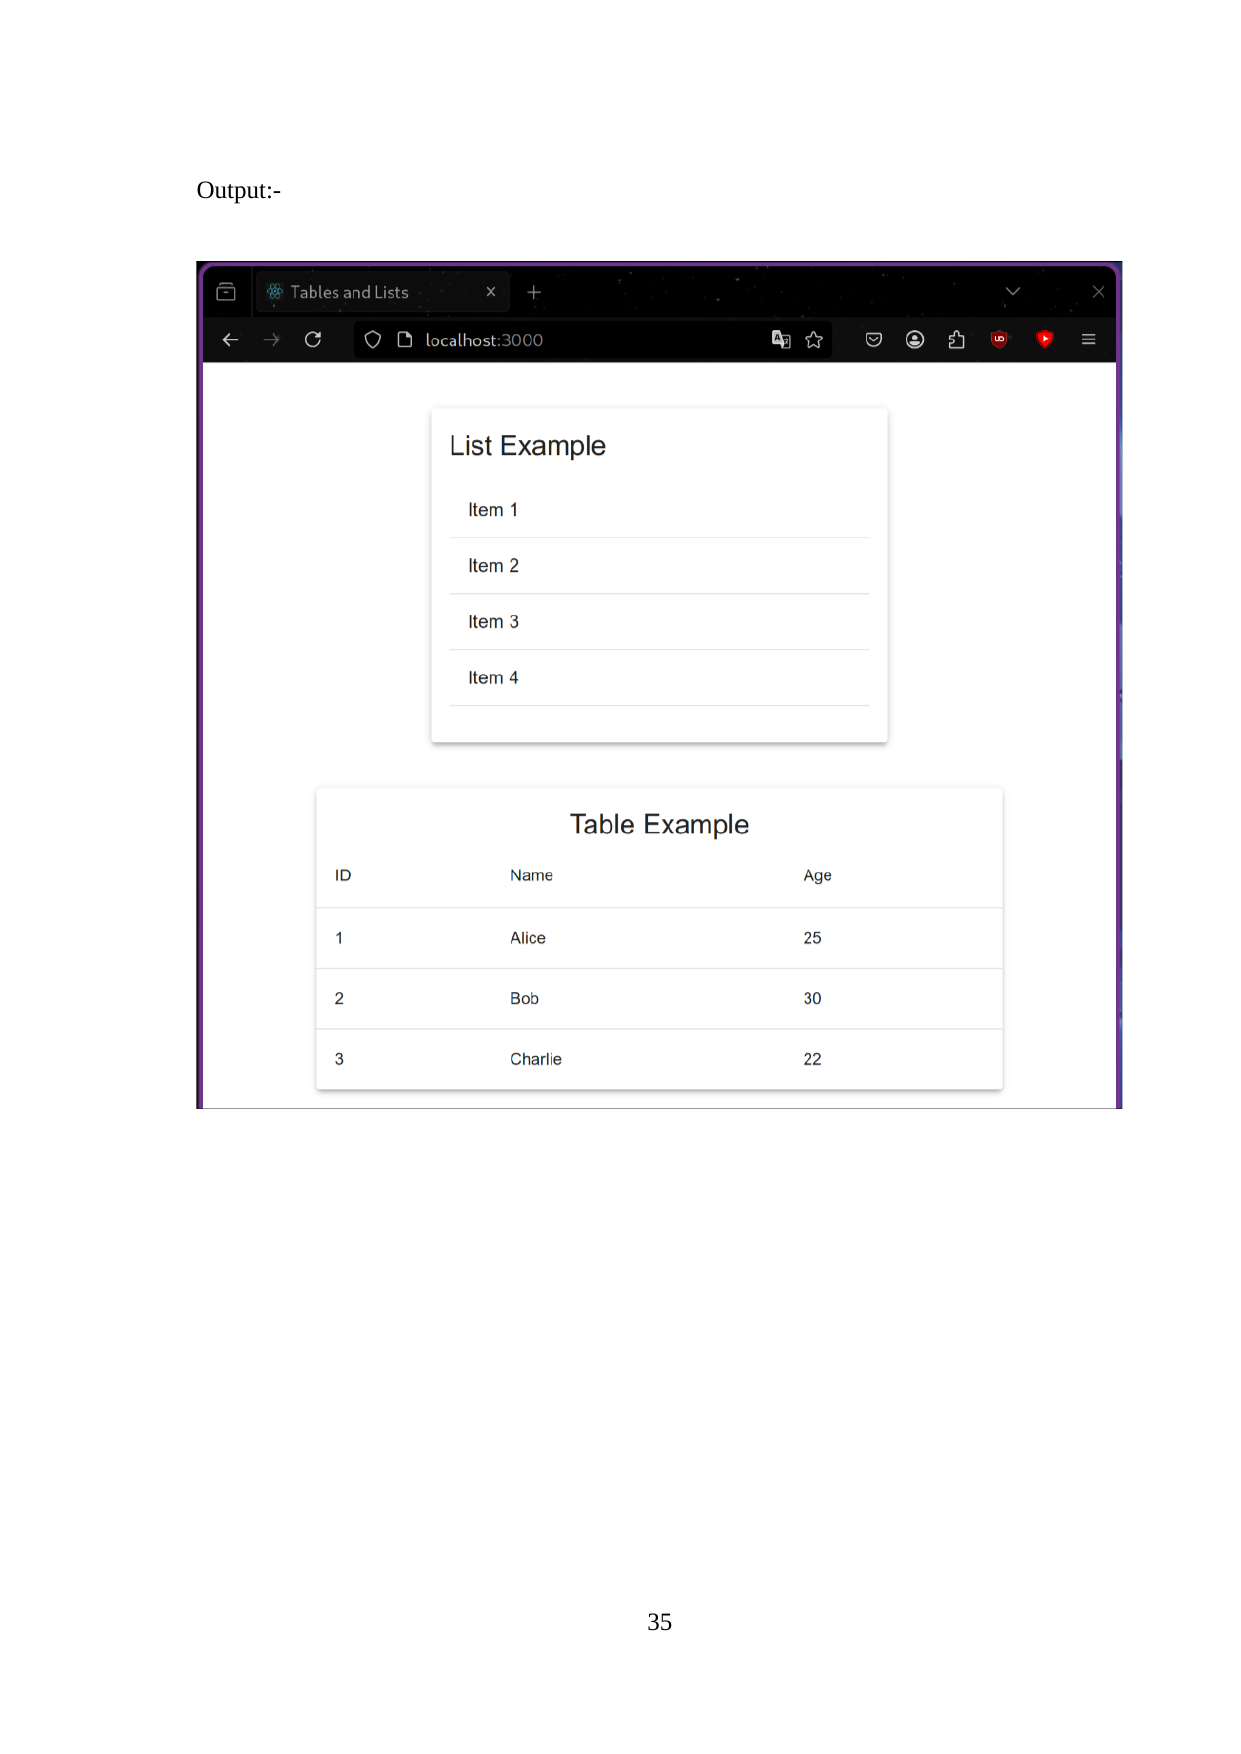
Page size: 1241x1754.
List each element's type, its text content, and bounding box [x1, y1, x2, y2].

text Output:- [196, 176, 1122, 204]
picture [196, 261, 1123, 1109]
